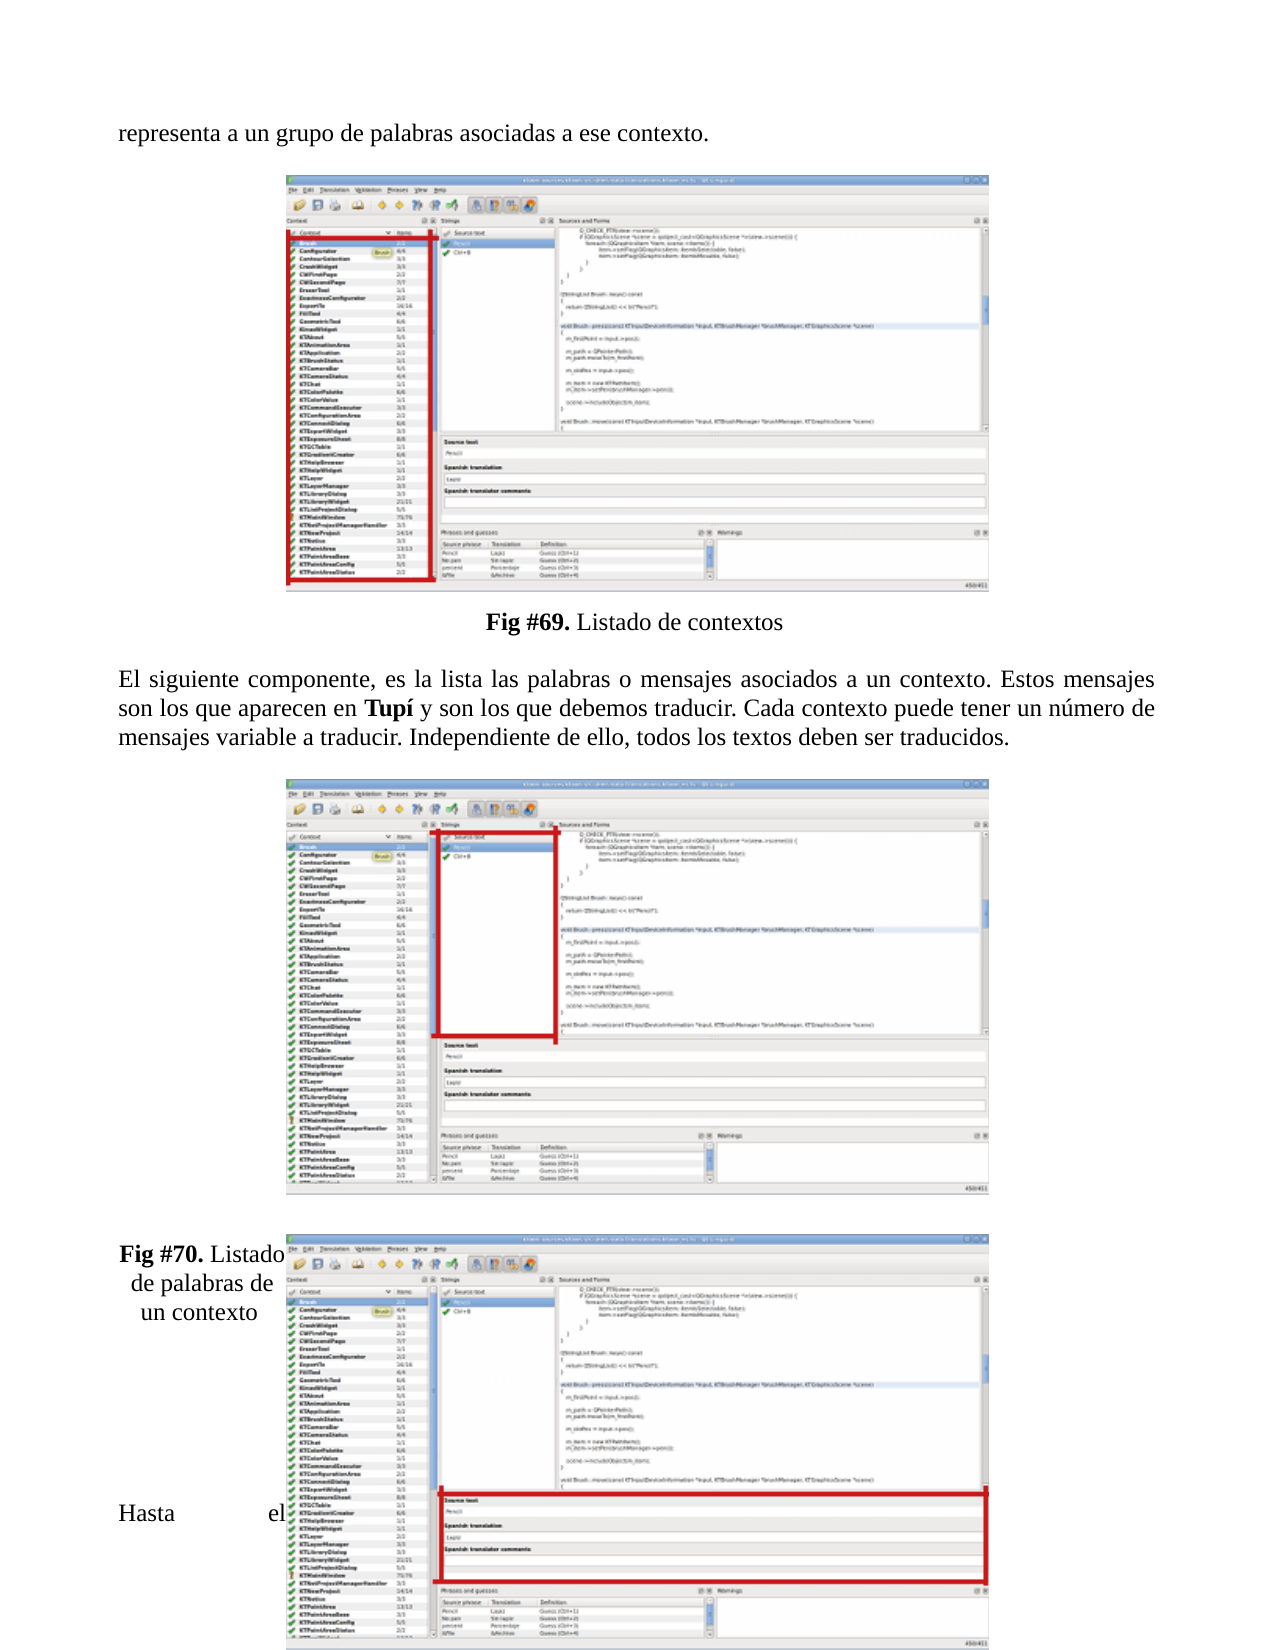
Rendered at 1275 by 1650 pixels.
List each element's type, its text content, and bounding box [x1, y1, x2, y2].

picture [286, 779, 989, 1195]
picture [286, 175, 989, 592]
text [989, 1239, 1157, 1326]
text representa a un grupo de palabras asociadas a ese contexto. [118, 118, 1157, 147]
picture [286, 1234, 989, 1650]
text El siguiente componente, es la lista las palabras o mensajes asociados a un contexto. Estos mensajes son los que aparecen en Tupí y son los que debemos traducir. Cada contexto puede tener un número de mensajes variable a traducir. Independiente de ello, todos los textos deben ser traducidos. [118, 664, 1157, 751]
text Fig #69. Listado de contextos [118, 607, 1157, 636]
text Fig #70. Listado de palabras de un contexto [118, 1239, 286, 1326]
text Hasta el [118, 1498, 286, 1527]
text [989, 1498, 1157, 1527]
